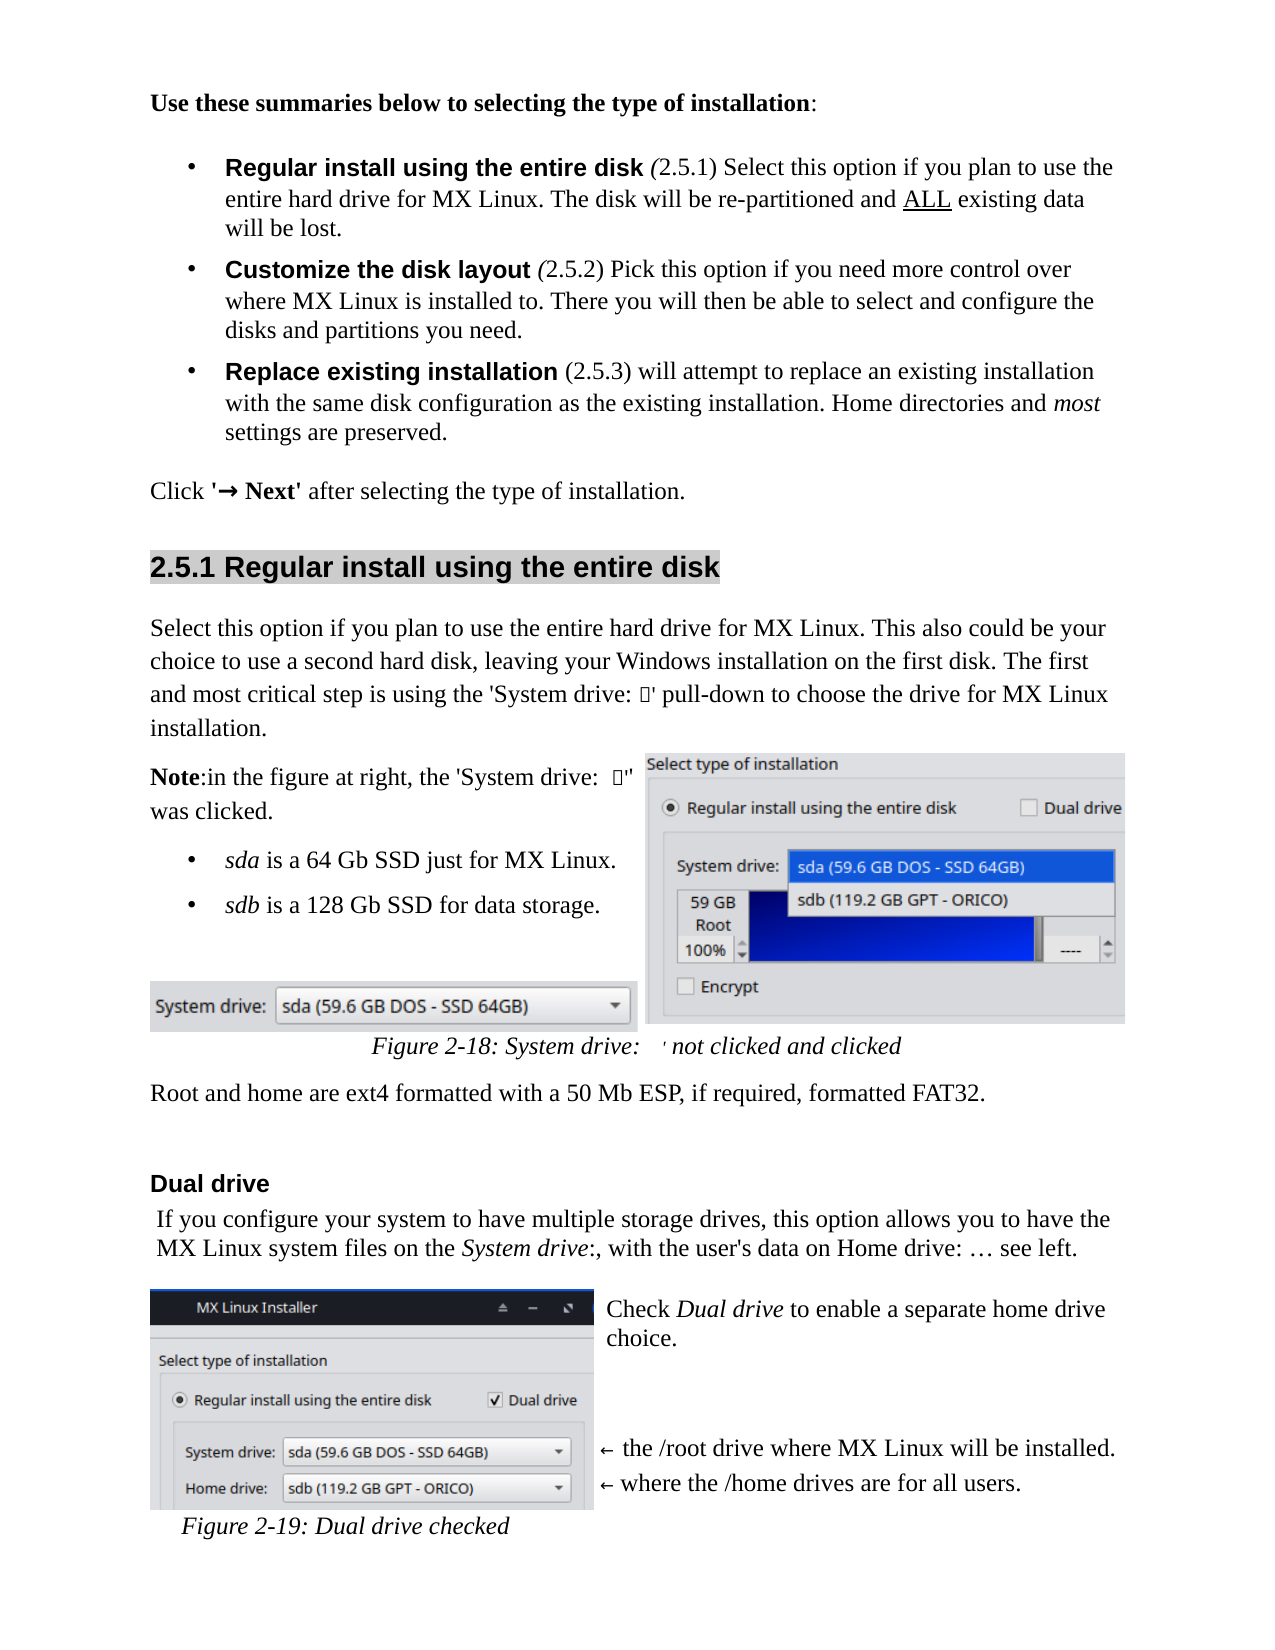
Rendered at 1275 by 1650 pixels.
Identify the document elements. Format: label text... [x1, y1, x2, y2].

text ← where the /home drives are for all users. [600, 1468, 1125, 1496]
subtitle Regular install using the entire disk [225, 153, 644, 182]
text Note:in the figure at right, the 'System drive: '' was clicked. [150, 762, 645, 825]
text Figure 2-18: System drive: ' not clicked and clicked [150, 974, 1125, 1060]
picture [150, 981, 638, 1032]
picture [645, 753, 1125, 1024]
picture [150, 1289, 594, 1510]
text Use these summaries below to selecting the type of installation: [150, 88, 1125, 117]
text Click '→ Next' after selecting the type of installation. [150, 473, 1125, 507]
text If you configure your system to have multiple storage drives, this option allows you to have the MX Linux system files on the System drive:, with the user's data on Home drive: … see left. [156, 1204, 1125, 1262]
text Check Dual drive to enable a separate home drive choice. [594, 1289, 1125, 1510]
list (2.5.2) Pick this option if you need more control over where MX Linux is installed to. There you will then be able to select and configure the disks and partitions you need. [187, 254, 1125, 342]
subtitle 2.5.1 Regular install using the entire disk [720, 550, 1125, 584]
list sda is a 64 Gb SSD just for MX Linux. [187, 845, 645, 874]
text Select this option if you plan to use the entire hard drive for MX Linux. This also could be your choice to use a second hard disk, leaving your Windows installation on the first disk. The first and most critical step is using the 'System drive: ' pull-down to choose the drive for MX Linux installation. [150, 613, 1125, 741]
text Figure 2-19: Dual drive checked [150, 1511, 1125, 1539]
text Root and home are ext4 formatted with a 50 Mb ESP, if required, formatted FAT32. [150, 1078, 1125, 1107]
list (2.5.3) will attempt to replace an existing installation with the same disk configuration as the existing installation. Home directories and most settings are preserved. [187, 356, 1125, 444]
subtitle Replace existing installation [225, 357, 558, 386]
list sdb is a 128 Gb SSD for data storage. [187, 890, 645, 919]
subtitle Dual drive [150, 1169, 1125, 1198]
subtitle Customize the disk layout [225, 255, 531, 284]
text ← the /root drive where MX Linux will be installed. [600, 1433, 1125, 1462]
list (2.5.1) Select this option if you plan to use the entire hard drive for MX Linux. The disk will be re-partitioned and ALL existing data will be lost. [187, 152, 1125, 240]
